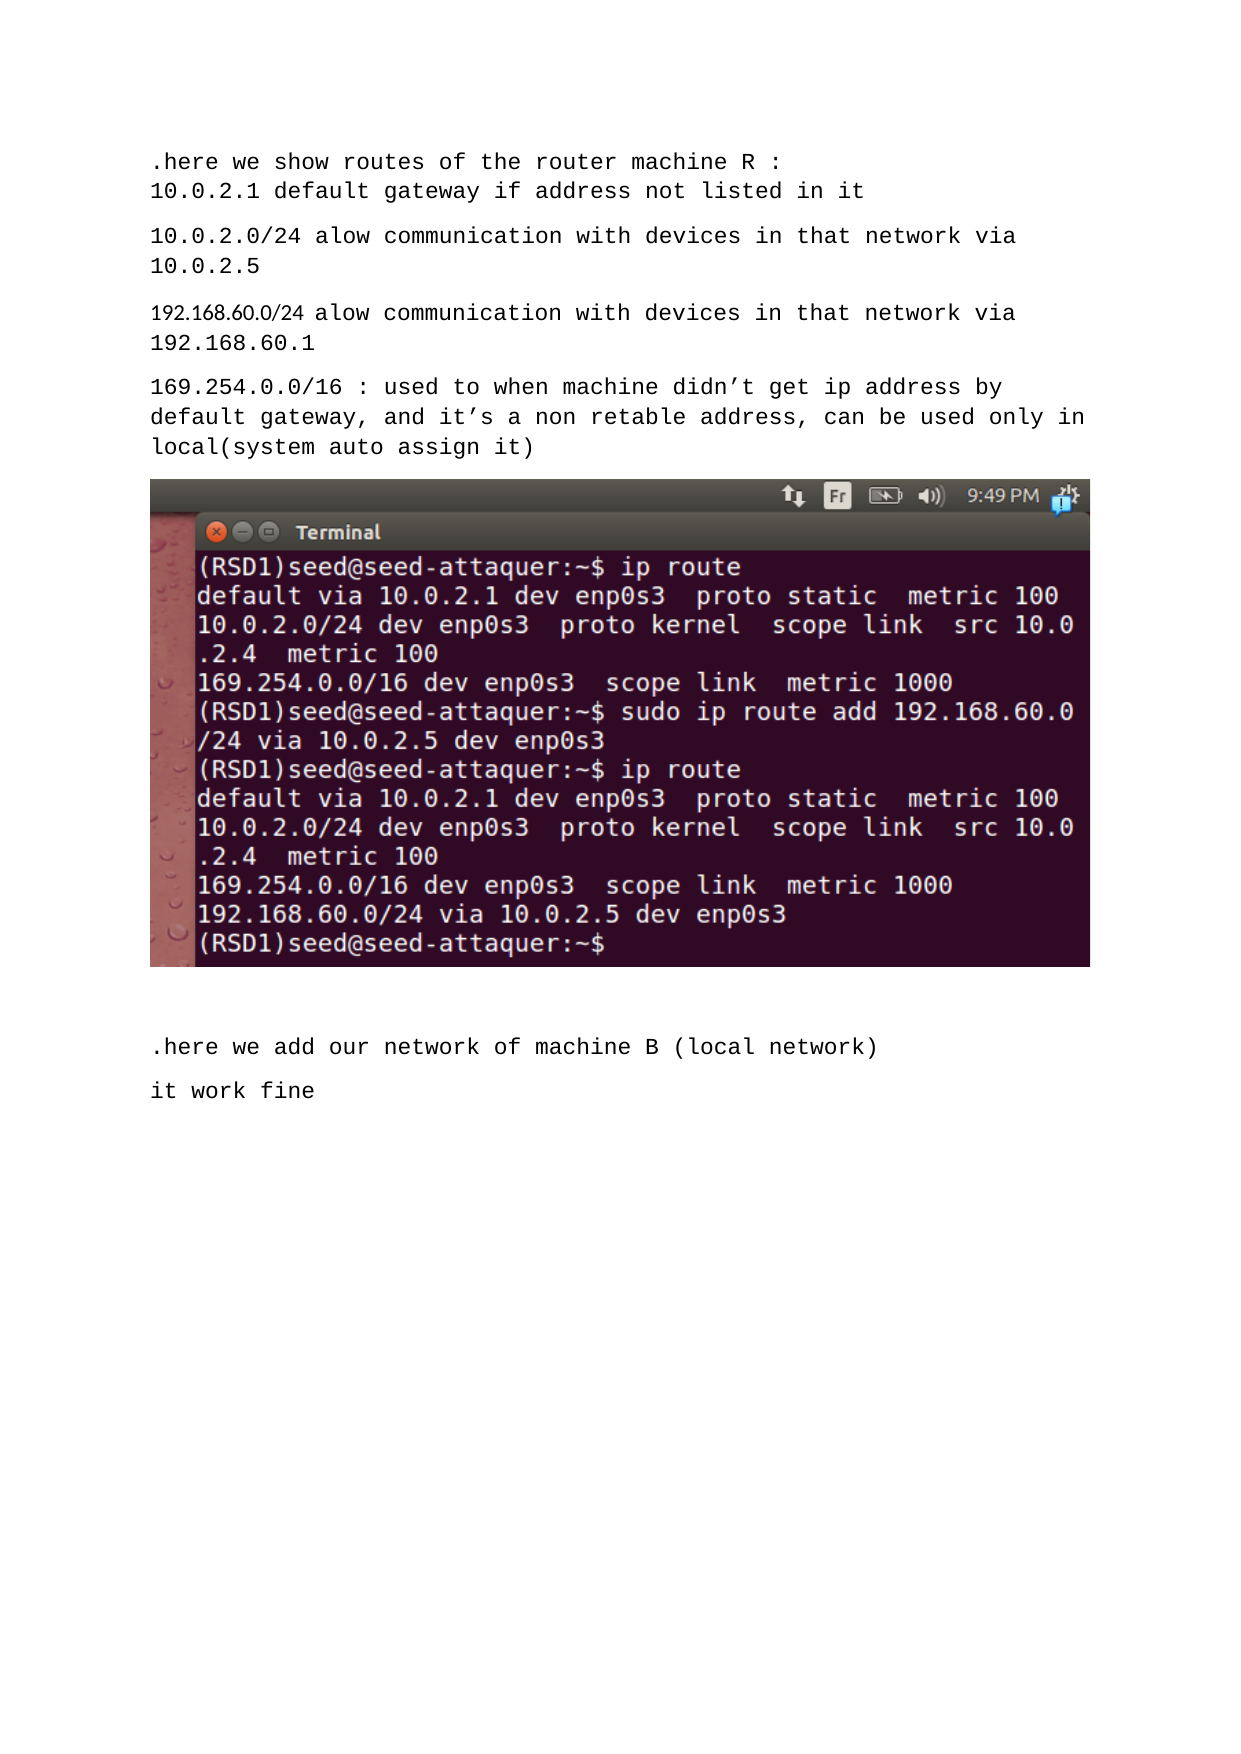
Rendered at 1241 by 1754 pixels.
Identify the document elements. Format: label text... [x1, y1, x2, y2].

text it work fine [150, 1080, 1090, 1106]
text .here we show routes of the router machine R : 10.0.2.1 default gateway if address not listed in it [150, 150, 1090, 206]
picture [150, 479, 1091, 967]
text 192.168.60.0/24 alow communication with devices in that network via 192.168.60.1 [150, 298, 1090, 357]
text 10.0.2.0/24 alow communication with devices in that network via 10.0.2.5 [150, 224, 1090, 280]
text .here we add our network of machine B (local network) [150, 1035, 1090, 1061]
text 169.254.0.0/16 : used to when machine didn’t get ip address by default gateway, and it’s a non retable address, can be used only in local(system auto assign it) [150, 376, 1090, 461]
